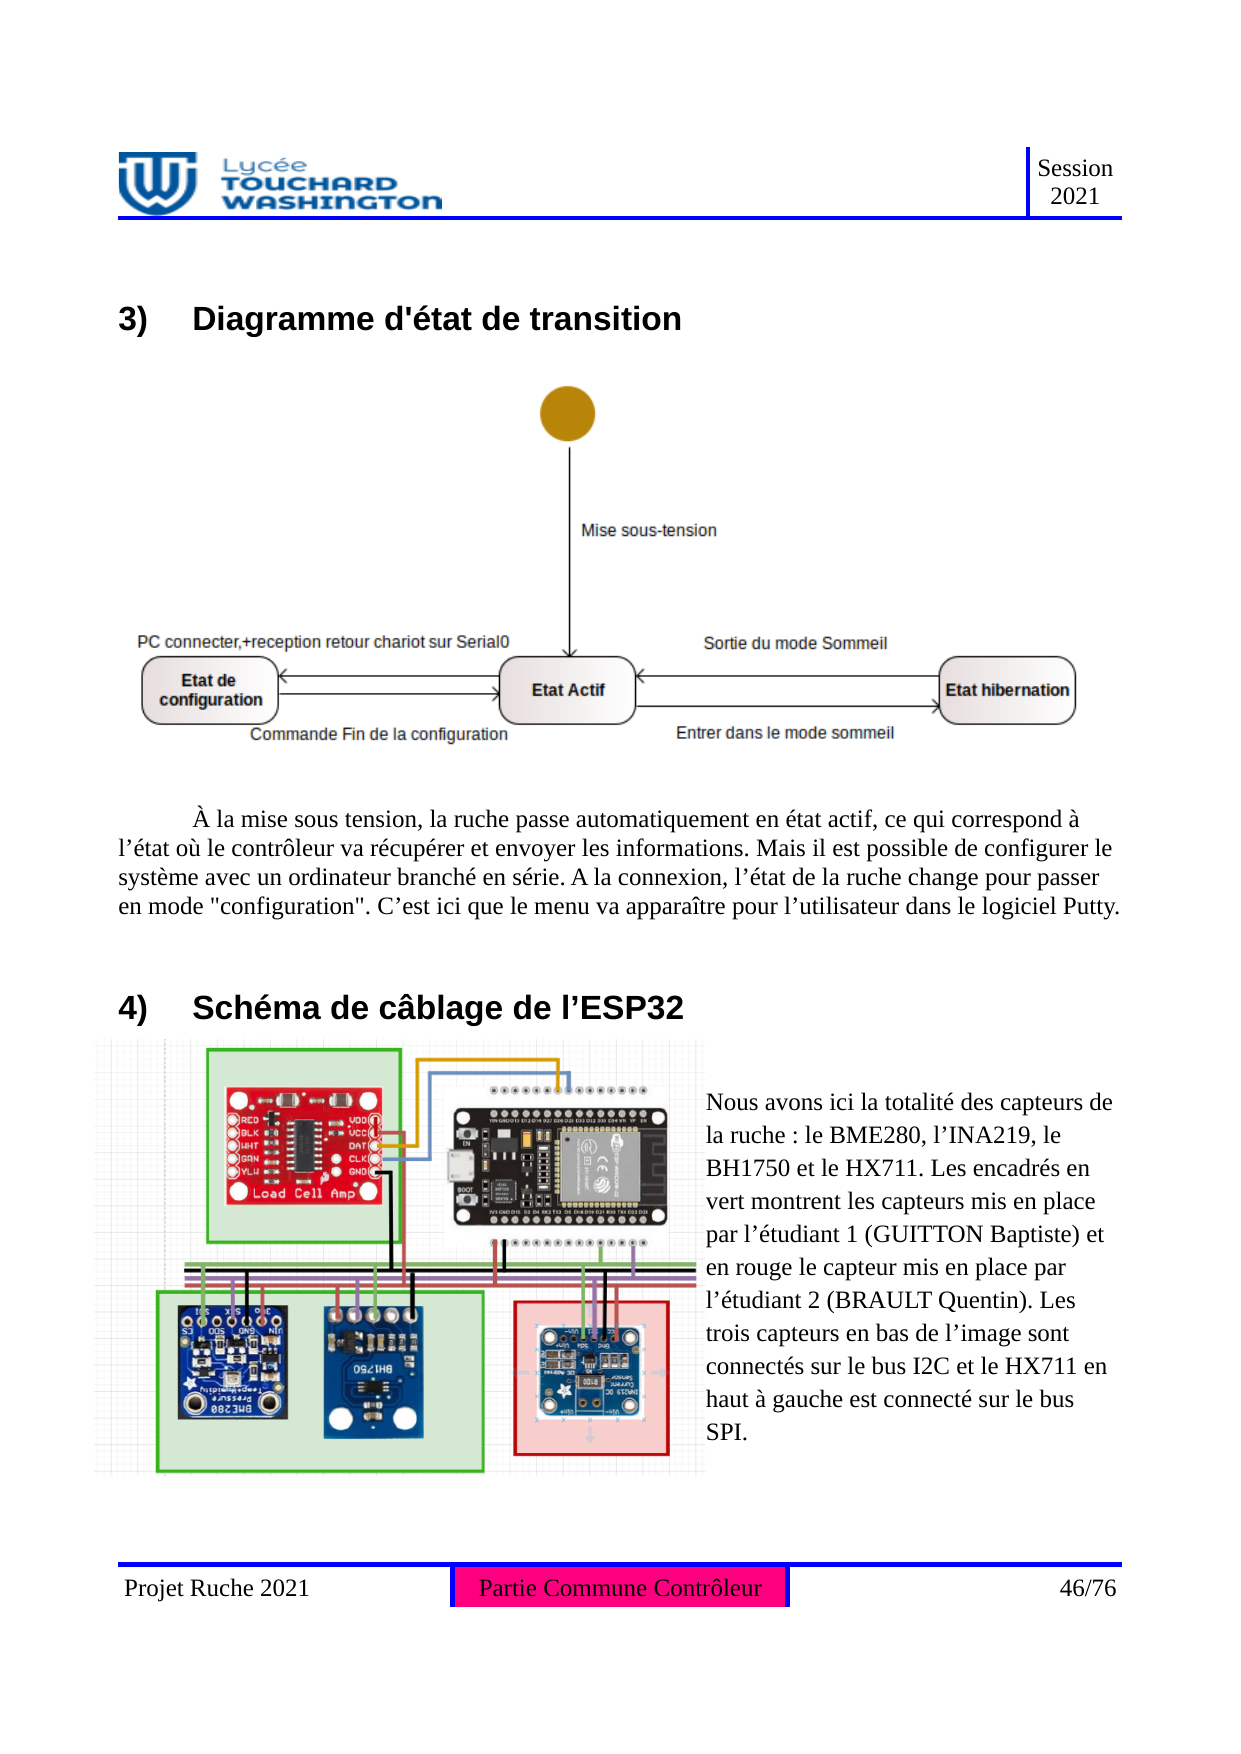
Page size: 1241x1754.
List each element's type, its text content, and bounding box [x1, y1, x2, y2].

text À la mise sous tension, la ruche passe automatiquement en état actif, ce qui correspond à l’état où le contrôleur va récupérer et envoyer les informations. Mais il est possible de configurer le système avec un ordinateur branché en série. A la connexion, l’état de la ruche change pour passer en mode "configuration". C’est ici que le menu va apparaître pour l’utilisateur dans le logiciel Putty. [118, 804, 1122, 919]
picture [118, 152, 442, 216]
text Nous avons ici la totalité des capteurs de la ruche : le BME280, l’INA219, le BH1750 et le HX711. Les encadrés en vert montrent les capteurs mis en place par l’étudiant 1 (GUITTON Baptiste) et en rouge le capteur mis en place par l’étudiant 2 (BRAULT Quentin). Les trois capteurs en bas de l’image sont connectés sur le bus I2C et le HX711 en haut à gauche est connecté sur le bus SPI. [706, 1087, 1122, 1446]
subtitle Diagramme d'état de transition [118, 299, 1122, 337]
picture [93, 1039, 706, 1476]
subtitle Schéma de câblage de l’ESP32 [118, 988, 1122, 1027]
picture [110, 368, 1090, 776]
